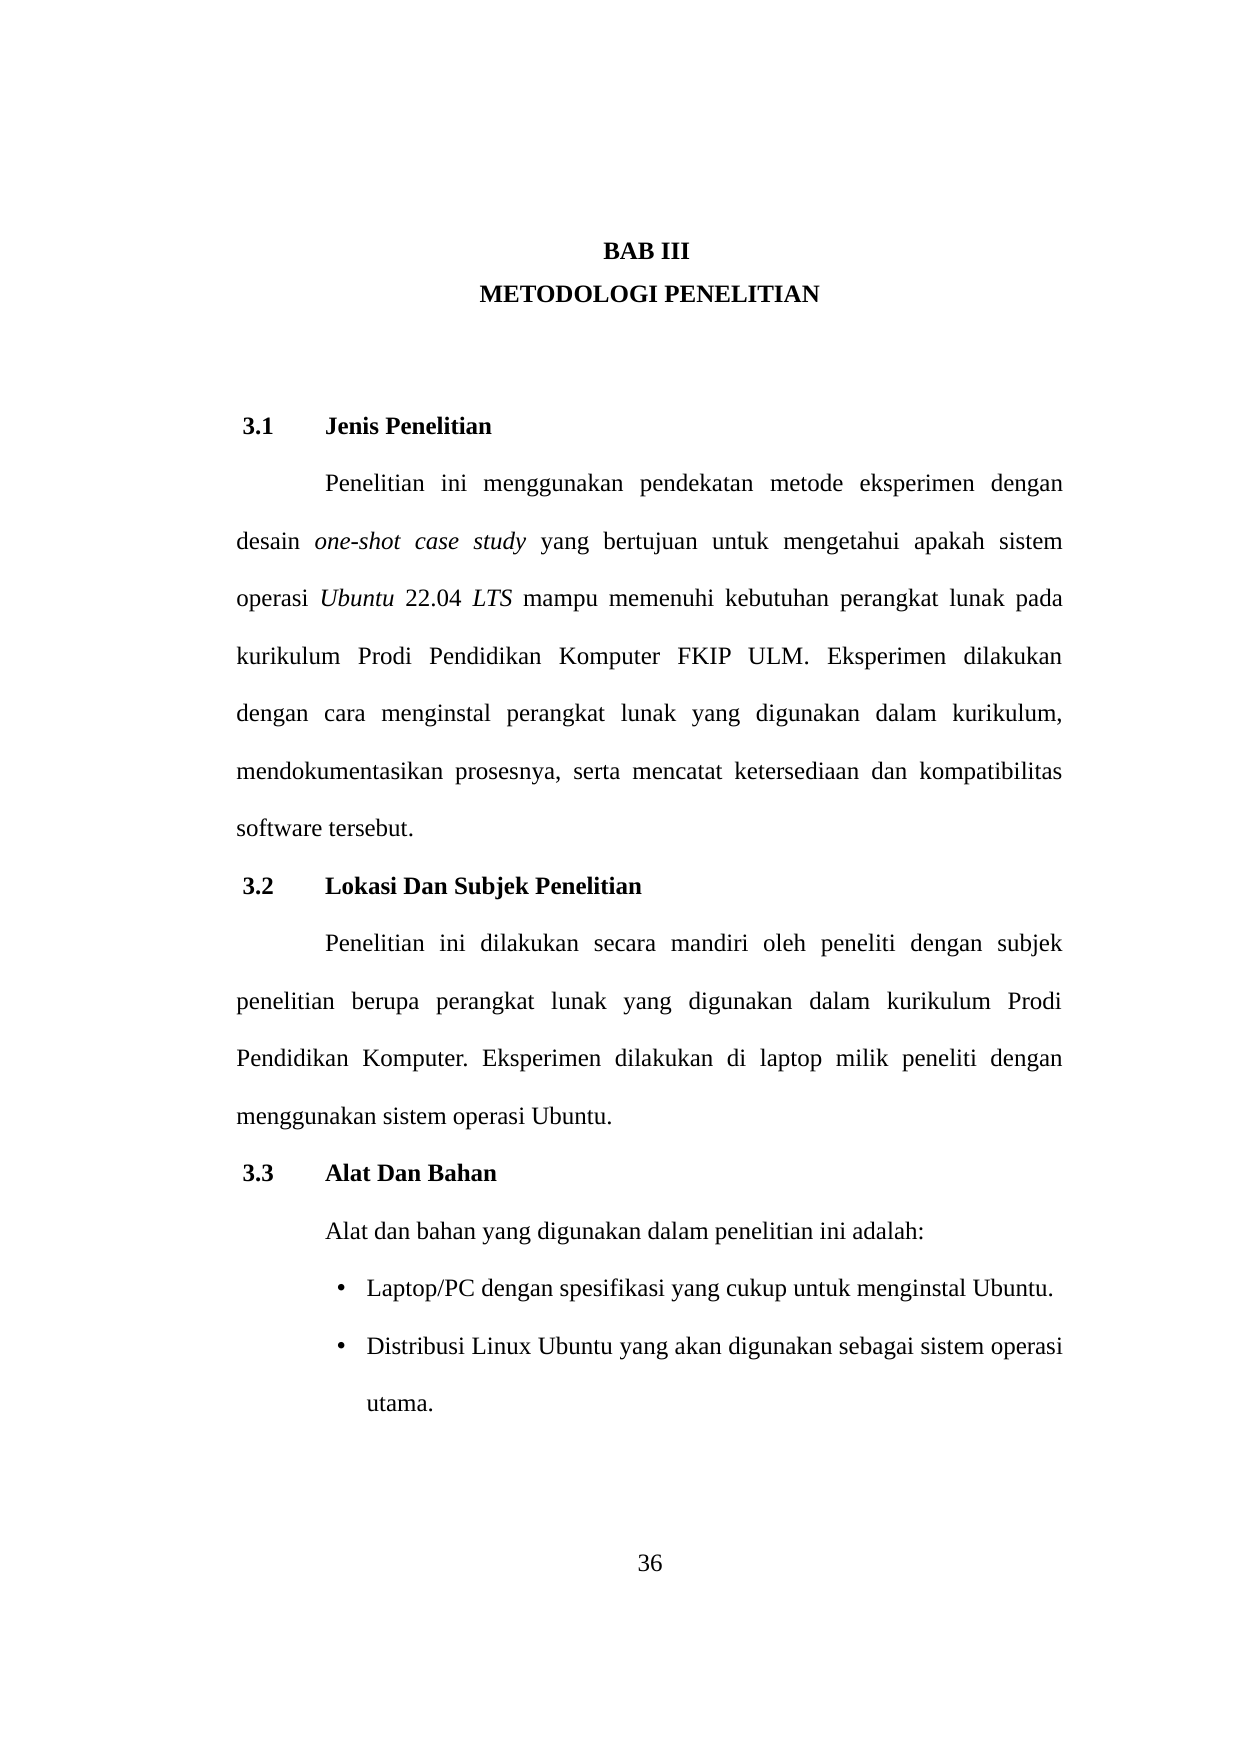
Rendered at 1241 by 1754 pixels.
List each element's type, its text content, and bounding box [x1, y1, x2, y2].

subtitle Lokasi dan Subjek Penelitian [236, 871, 1063, 900]
subtitle Jenis Penelitian [236, 411, 1063, 440]
text Penelitian ini menggunakan pendekatan metode eksperimen dengan desain one-shot case study yang bertujuan untuk mengetahui apakah sistem operasi Ubuntu 22.04 LTS mampu memenuhi kebutuhan perangkat lunak pada kurikulum Prodi Pendidikan Komputer FKIP ULM. Eksperimen dilakukan dengan cara menginstal perangkat lunak yang digunakan dalam kurikulum, mendokumentasikan prosesnya, serta mencatat ketersediaan dan kompatibilitas software tersebut. [236, 468, 1063, 842]
text Penelitian ini dilakukan secara mandiri oleh peneliti dengan subjek penelitian berupa perangkat lunak yang digunakan dalam kurikulum Prodi Pendidikan Komputer. Eksperimen dilakukan di laptop milik peneliti dengan menggunakan sistem operasi Ubuntu. [236, 928, 1063, 1130]
text Alat dan bahan yang digunakan dalam penelitian ini adalah: [236, 1216, 1063, 1245]
list Laptop/PC dengan spesifikasi yang cukup untuk menginstal Ubuntu. [337, 1273, 1063, 1302]
subtitle Alat dan Bahan [236, 1158, 1063, 1187]
subtitle METODOLOGI PENELITIAN [236, 236, 1063, 308]
list Distribusi Linux Ubuntu yang akan digunakan sebagai sistem operasi utama. [337, 1331, 1063, 1417]
